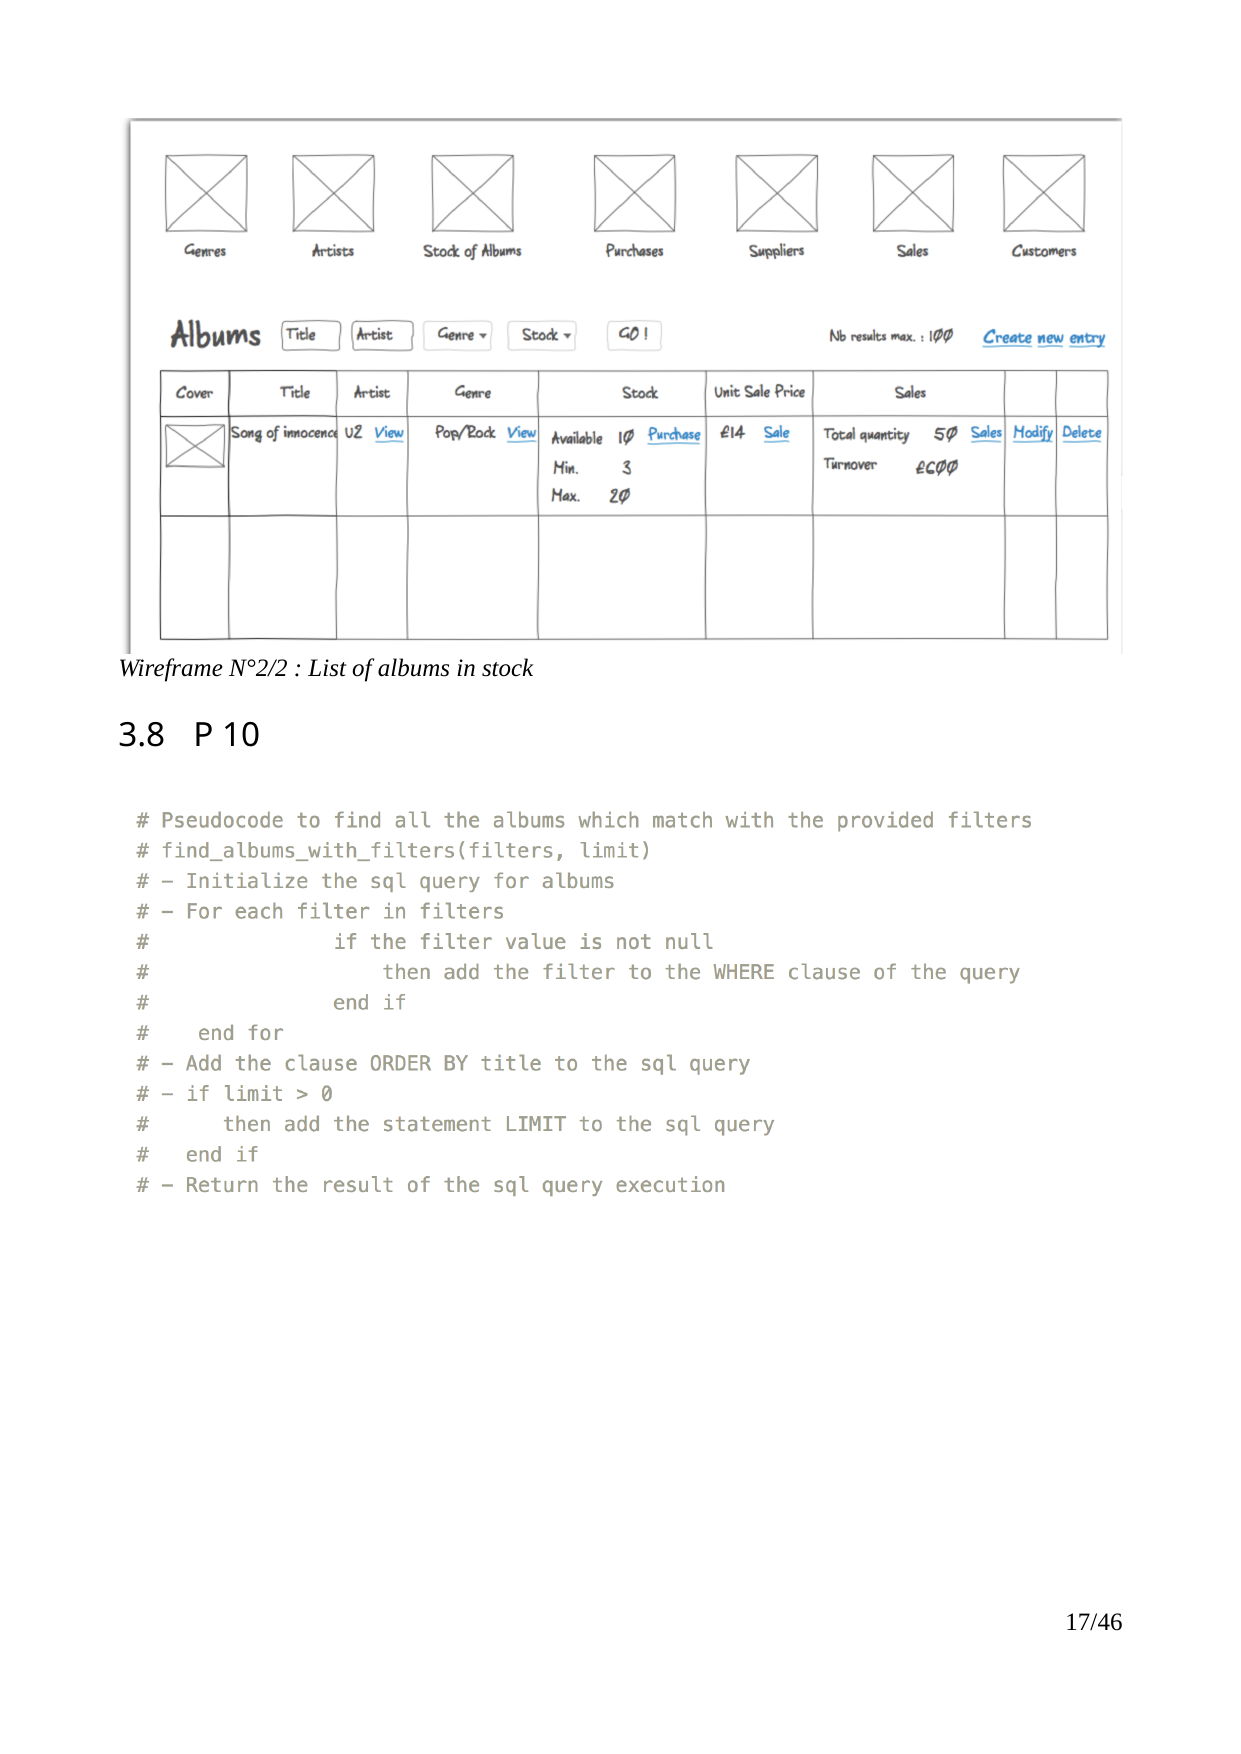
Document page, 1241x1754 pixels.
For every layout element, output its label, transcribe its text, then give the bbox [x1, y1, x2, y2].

title P 10 [118, 711, 1122, 756]
picture [126, 801, 1114, 1221]
text Wireframe N°2/2 : List of albums in stock [118, 654, 1122, 682]
picture [118, 118, 1123, 654]
